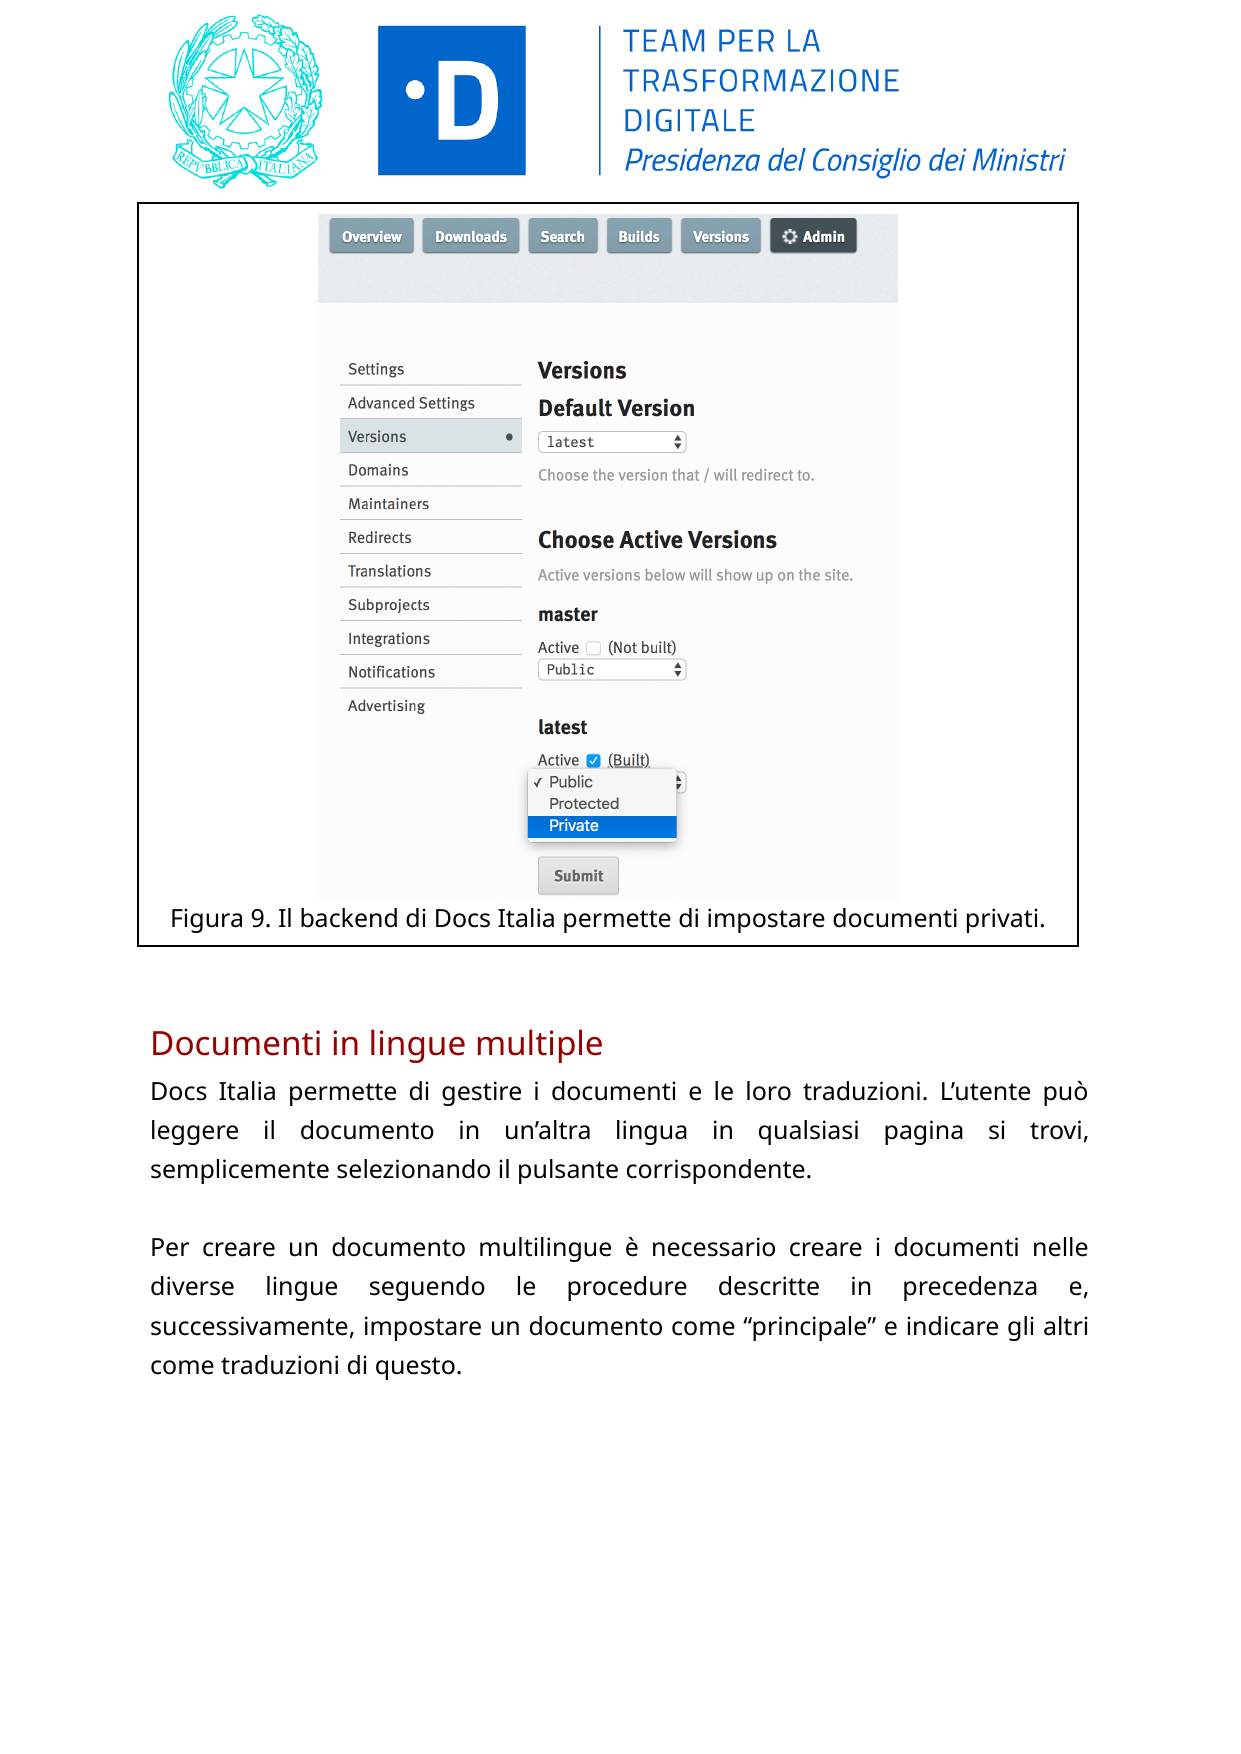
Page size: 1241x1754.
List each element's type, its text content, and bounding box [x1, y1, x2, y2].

text Docs Italia permette di gestire i documenti e le loro traduzioni. L’utente può leggere il documento in un’altra lingua in qualsiasi pagina si trovi, semplicemente selezionando il pulsante corrispondente. [150, 1073, 1090, 1186]
picture [150, 0, 1091, 203]
table_header Figura 9. Il backend di Docs Italia permette di impostare documenti privati. [139, 204, 1077, 945]
picture [318, 214, 898, 901]
text Per creare un documento multilingue è necessario creare i documenti nelle diverse lingue seguendo le procedure descritte in precedenza e, successivamente, impostare un documento come “principale” e indicare gli altri come traduzioni di questo. [150, 1230, 1090, 1381]
subtitle Documenti in lingue multiple [150, 1019, 1090, 1065]
